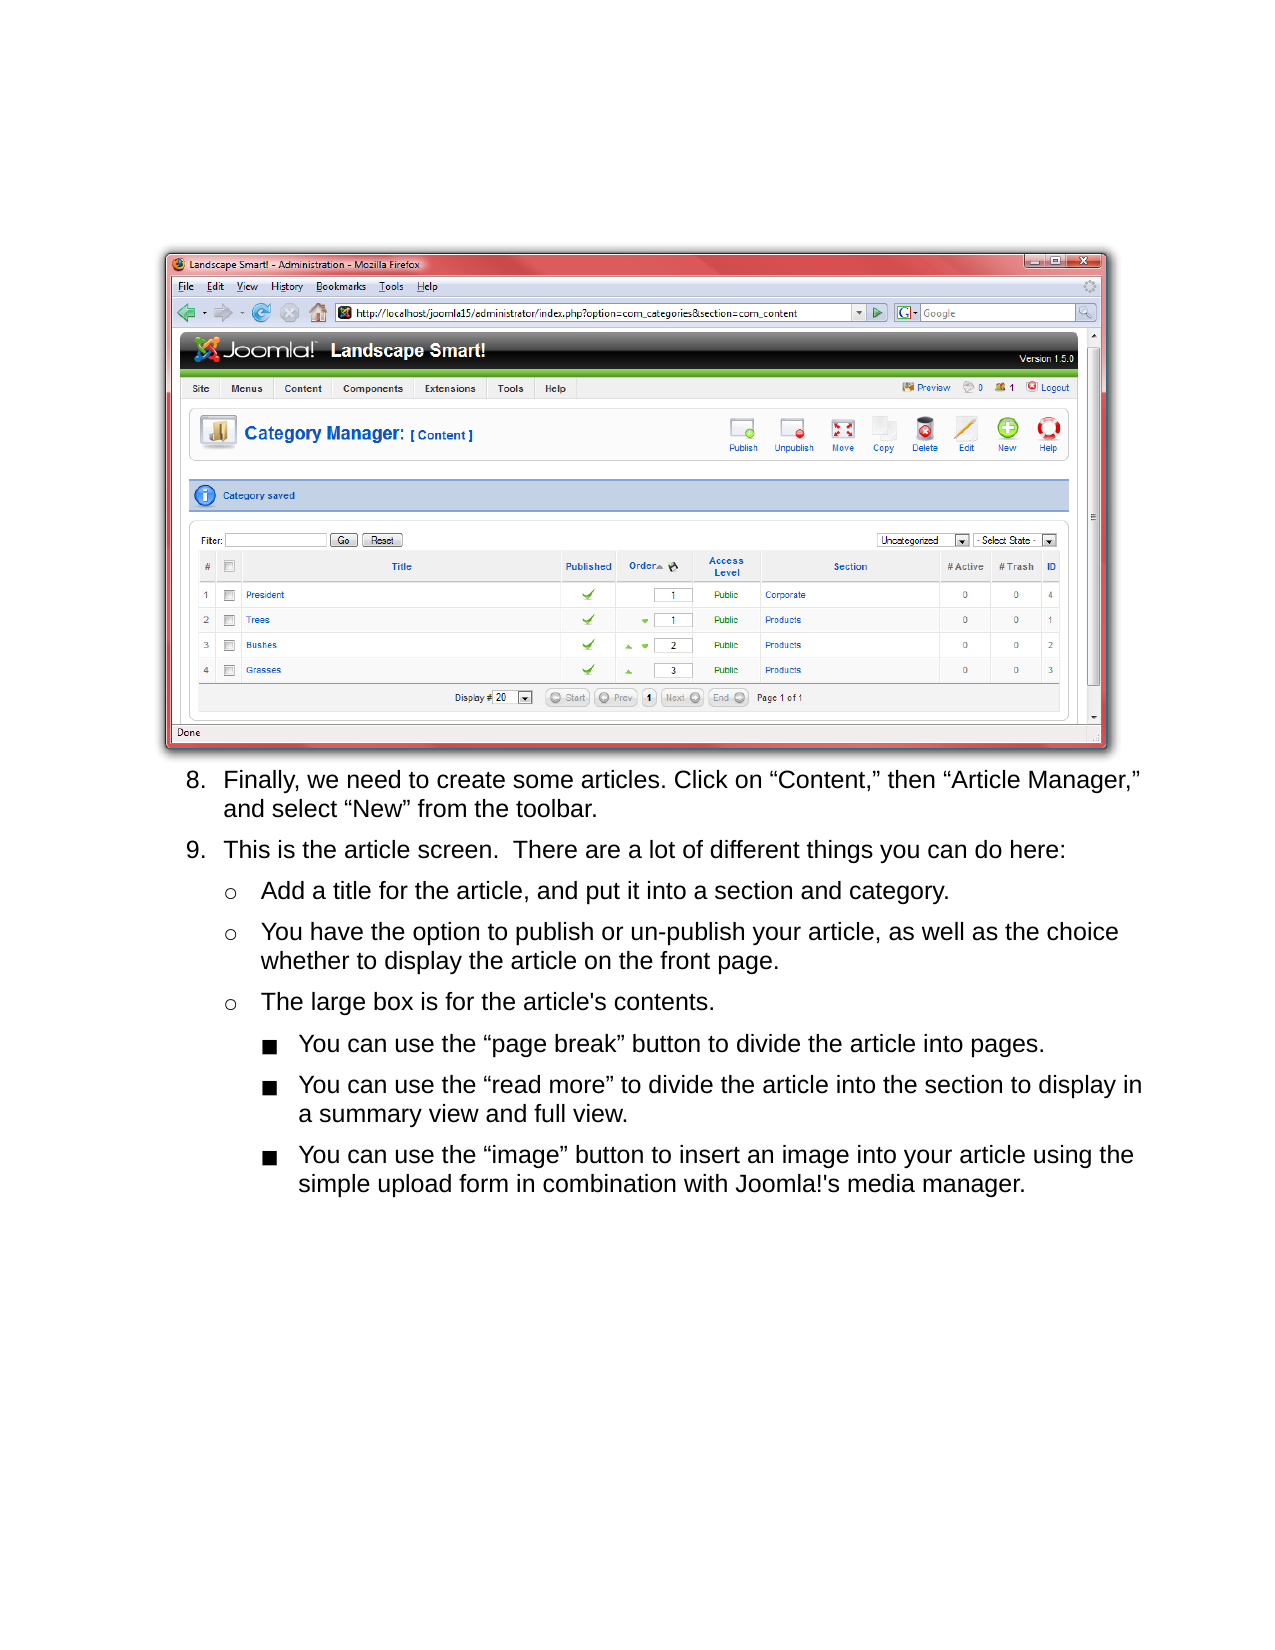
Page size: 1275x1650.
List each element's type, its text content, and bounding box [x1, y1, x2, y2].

list You have the option to publish or un-publish your article, as well as the choice whether to display the article on the front page. [223, 917, 1157, 975]
list You can use the “page break” button to divide the article into pages. [261, 1029, 1157, 1057]
list Finally, we need to create some articles. Click on “Content,” then “Article Manager,” and select “New” from the toolbar. [186, 237, 1157, 822]
list Add a title for the article, and put it into a section and category. [223, 876, 1157, 905]
picture [153, 242, 1122, 764]
list You can use the “read more” to divide the article into the section to display in a summary view and full view. [261, 1070, 1157, 1128]
list This is the article screen. There are a lot of different things you can do here: [186, 835, 1157, 864]
list The large box is for the article's contents. [223, 987, 1157, 1016]
list You can use the “image” button to insert an image into your article using the simple upload form in combination with Joomla!'s media manager. [261, 1140, 1157, 1198]
